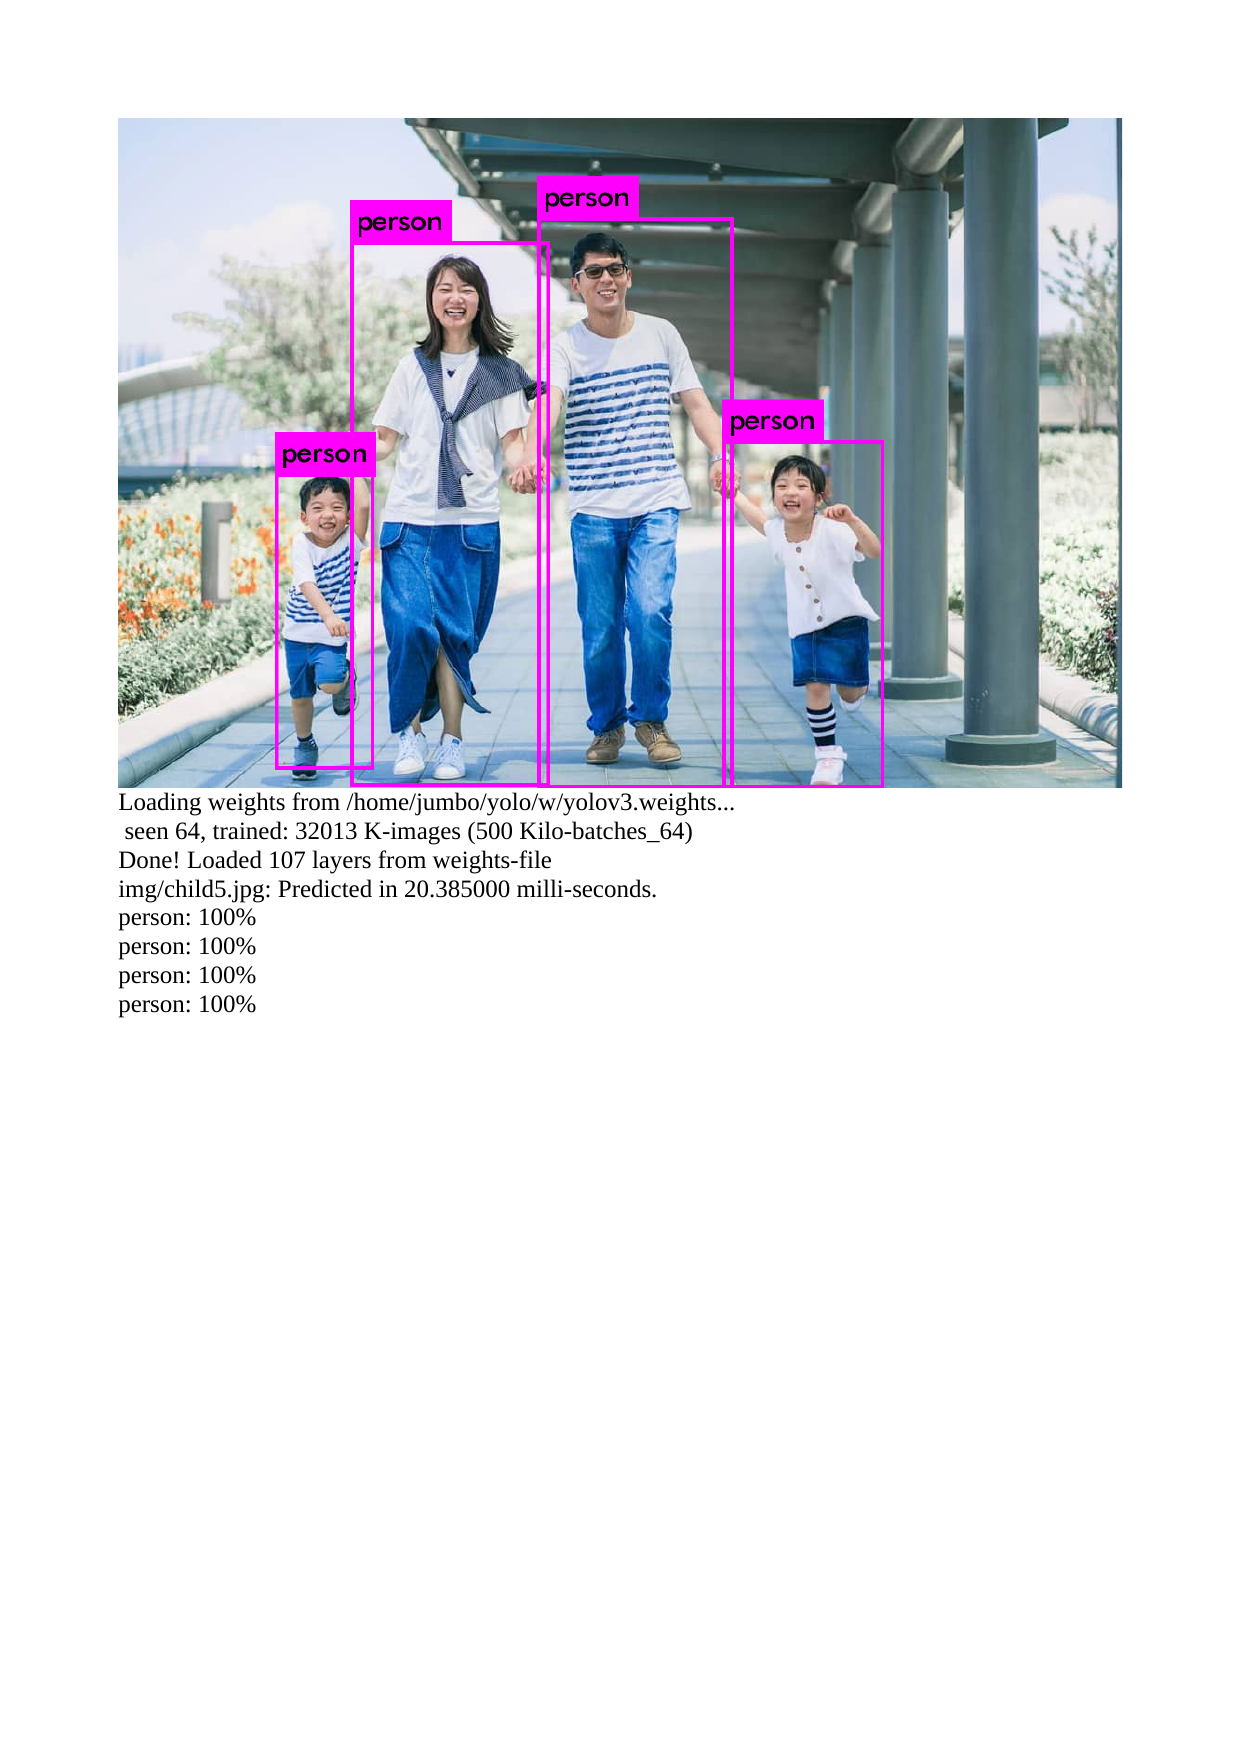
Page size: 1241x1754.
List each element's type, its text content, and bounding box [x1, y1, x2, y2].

text person: 100% [118, 931, 1122, 960]
text person: 100% [118, 902, 1122, 931]
text seen 64, trained: 32013 K-images (500 Kilo-batches_64) [118, 816, 1122, 845]
text Loading weights from /home/jumbo/yolo/w/yolov3.weights... [118, 788, 1122, 816]
text img/child5.jpg: Predicted in 20.385000 milli-seconds. [118, 874, 1122, 902]
text Done! Loaded 107 layers from weights-file [118, 845, 1122, 874]
picture [118, 118, 1123, 788]
text person: 100% [118, 960, 1122, 989]
text person: 100% [118, 989, 1122, 1017]
